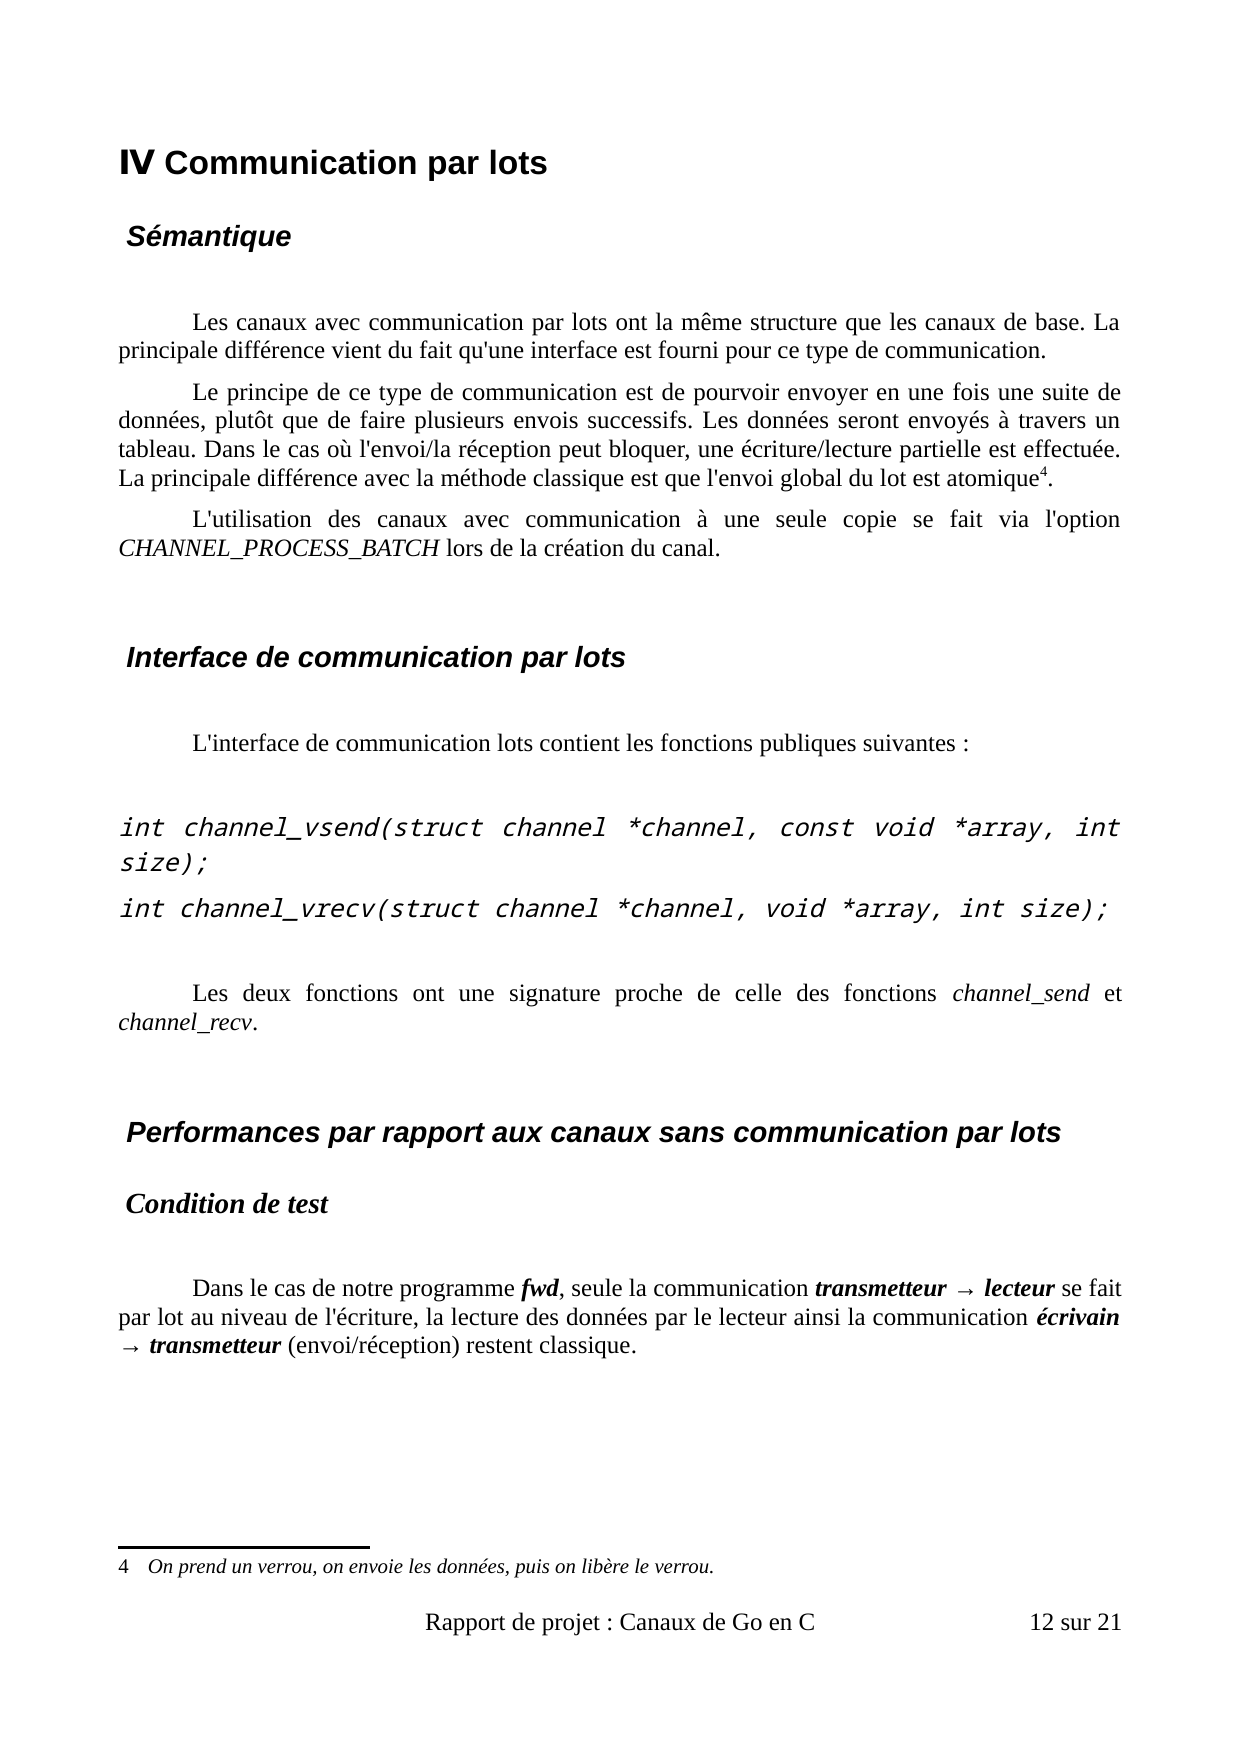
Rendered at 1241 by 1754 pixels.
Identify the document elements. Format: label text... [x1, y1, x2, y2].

text int channel_vrecv(struct channel *channel, void *array, int size); [118, 891, 1122, 925]
text Le principe de ce type de communication est de pourvoir envoyer en une fois une suite de données, plutôt que de faire plusieurs envois successifs. Les données seront envoyés à travers un tableau. Dans le cas où l'envoi/la réception peut bloquer, une écriture/lecture partielle est effectuée. La principale différence avec la méthode classique est que l'envoi global du lot est atomique. [118, 377, 1122, 492]
subtitle Condition de test [118, 1186, 1122, 1219]
subtitle Interface de communication par lots [118, 640, 1122, 674]
text Les canaux avec communication par lots ont la même structure que les canaux de base. La principale différence vient du fait qu'une interface est fourni pour ce type de communication. [118, 307, 1122, 364]
text int channel_vsend(struct channel *channel, const void *array, int size); [118, 810, 1122, 878]
subtitle Ⅳ Communication par lots [118, 143, 1122, 182]
text L'interface de communication lots contient les fonctions publiques suivantes : [118, 728, 1122, 756]
text Dans le cas de notre programme fwd, seule la communication transmetteur → lecteur se fait par lot au niveau de l'écriture, la lecture des données par le lecteur ainsi la communication écrivain → transmetteur (envoi/réception) restent classique. [118, 1273, 1122, 1359]
text Les deux fonctions ont une signature proche de celle des fonctions channel_send et channel_recv. [118, 978, 1122, 1036]
subtitle Performances par rapport aux canaux sans communication par lots [118, 1115, 1122, 1148]
text On prend un verrou, on envoie les données, puis on libère le verrou. [118, 1553, 1122, 1578]
text L'utilisation des canaux avec communication à une seule copie se fait via l'option CHANNEL_PROCESS_BATCH lors de la création du canal. [118, 504, 1122, 562]
subtitle Sémantique [118, 219, 1122, 253]
